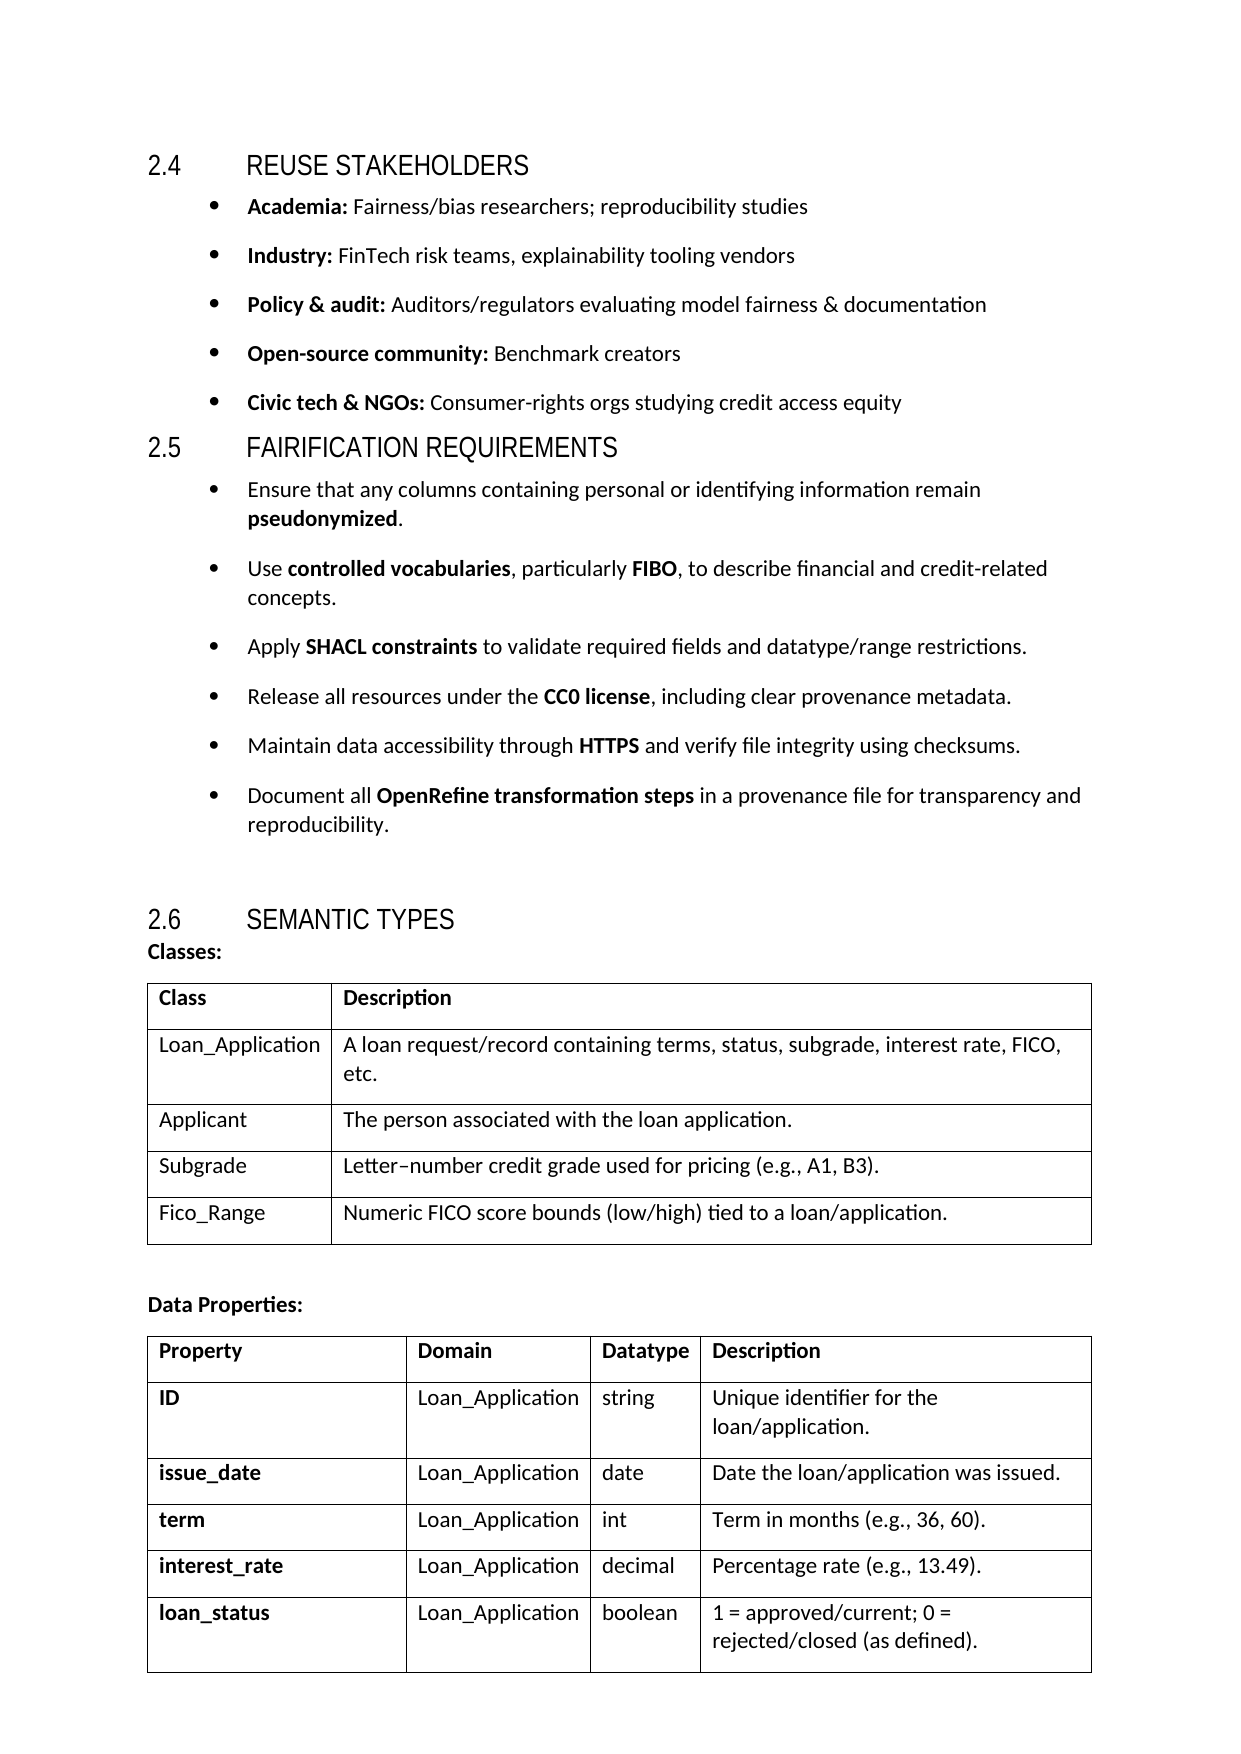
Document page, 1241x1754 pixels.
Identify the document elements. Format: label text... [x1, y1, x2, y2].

table_header Description [701, 1337, 1091, 1382]
table_cell int [591, 1505, 700, 1550]
list Maintain data accessibility through HTTPS and verify file integrity using checksums. [210, 732, 1093, 760]
table_cell issue_date [148, 1459, 406, 1504]
table_cell Subgrade [148, 1152, 331, 1197]
subtitle FAIRification requirements [148, 430, 1093, 464]
list Academia: Fairness/bias researchers; reproducibility studies [210, 192, 1093, 220]
table_cell interest_rate [148, 1551, 406, 1597]
text Data Properties: [148, 1290, 1093, 1318]
table_cell term [148, 1505, 406, 1550]
list Use controlled vocabularies, particularly FIBO, to describe financial and credit-related concepts. [210, 554, 1093, 611]
table_cell Loan_Application [407, 1598, 590, 1672]
table_header Datatype [591, 1337, 700, 1382]
table_cell The person associated with the loan application. [332, 1105, 1091, 1151]
table_cell Loan_Application [407, 1505, 590, 1550]
text Classes: [148, 937, 1093, 965]
table_cell Loan_Application [407, 1551, 590, 1597]
table_cell Numeric FICO score bounds (low/high) tied to a loan/application. [332, 1198, 1091, 1243]
table_cell Unique identifier for the loan/application. [701, 1383, 1091, 1457]
table_cell string [591, 1383, 700, 1457]
subtitle Reuse stakeholders [148, 148, 1093, 181]
table_cell ID [148, 1383, 406, 1457]
table_cell Term in months (e.g., 36, 60). [701, 1505, 1091, 1550]
table_cell Loan_Application [407, 1459, 590, 1504]
table_cell Fico_Range [148, 1198, 331, 1243]
table_header Property [148, 1337, 406, 1382]
table_cell loan_status [148, 1598, 406, 1672]
table_header Domain [407, 1337, 590, 1382]
table_header Class [148, 984, 331, 1029]
list Ensure that any columns containing personal or identifying information remain pseudonymized. [210, 475, 1093, 532]
table_cell Loan_Application [148, 1030, 331, 1104]
table_cell date [591, 1459, 700, 1504]
list Industry: FinTech risk teams, explainability tooling vendors [210, 241, 1093, 269]
table_cell decimal [591, 1551, 700, 1597]
table_cell Loan_Application [407, 1383, 590, 1457]
list Release all resources under the CC0 license, including clear provenance metadata. [210, 682, 1093, 710]
subtitle Semantic types [148, 902, 1093, 936]
table_header Description [332, 984, 1091, 1029]
list Document all OpenRefine transformation steps in a provenance file for transparency and reproducibility. [210, 781, 1093, 838]
list Apply SHACL constraints to validate required fields and datatype/range restrictions. [210, 632, 1093, 660]
table_cell 1 = approved/current; 0 = rejected/closed (as defined). [701, 1598, 1091, 1672]
table_cell A loan request/record containing terms, status, subgrade, interest rate, FICO, etc. [332, 1030, 1091, 1104]
list Open-source community: Benchmark creators [210, 339, 1093, 367]
list Policy & audit: Auditors/regulators evaluating model fairness & documentation [210, 290, 1093, 318]
table_cell Percentage rate (e.g., 13.49). [701, 1551, 1091, 1597]
table_cell boolean [591, 1598, 700, 1672]
table_cell Applicant [148, 1105, 331, 1151]
table_cell Date the loan/application was issued. [701, 1459, 1091, 1504]
table_cell Letter–number credit grade used for pricing (e.g., A1, B3). [332, 1152, 1091, 1197]
list Civic tech & NGOs: Consumer-rights orgs studying credit access equity [210, 388, 1093, 416]
